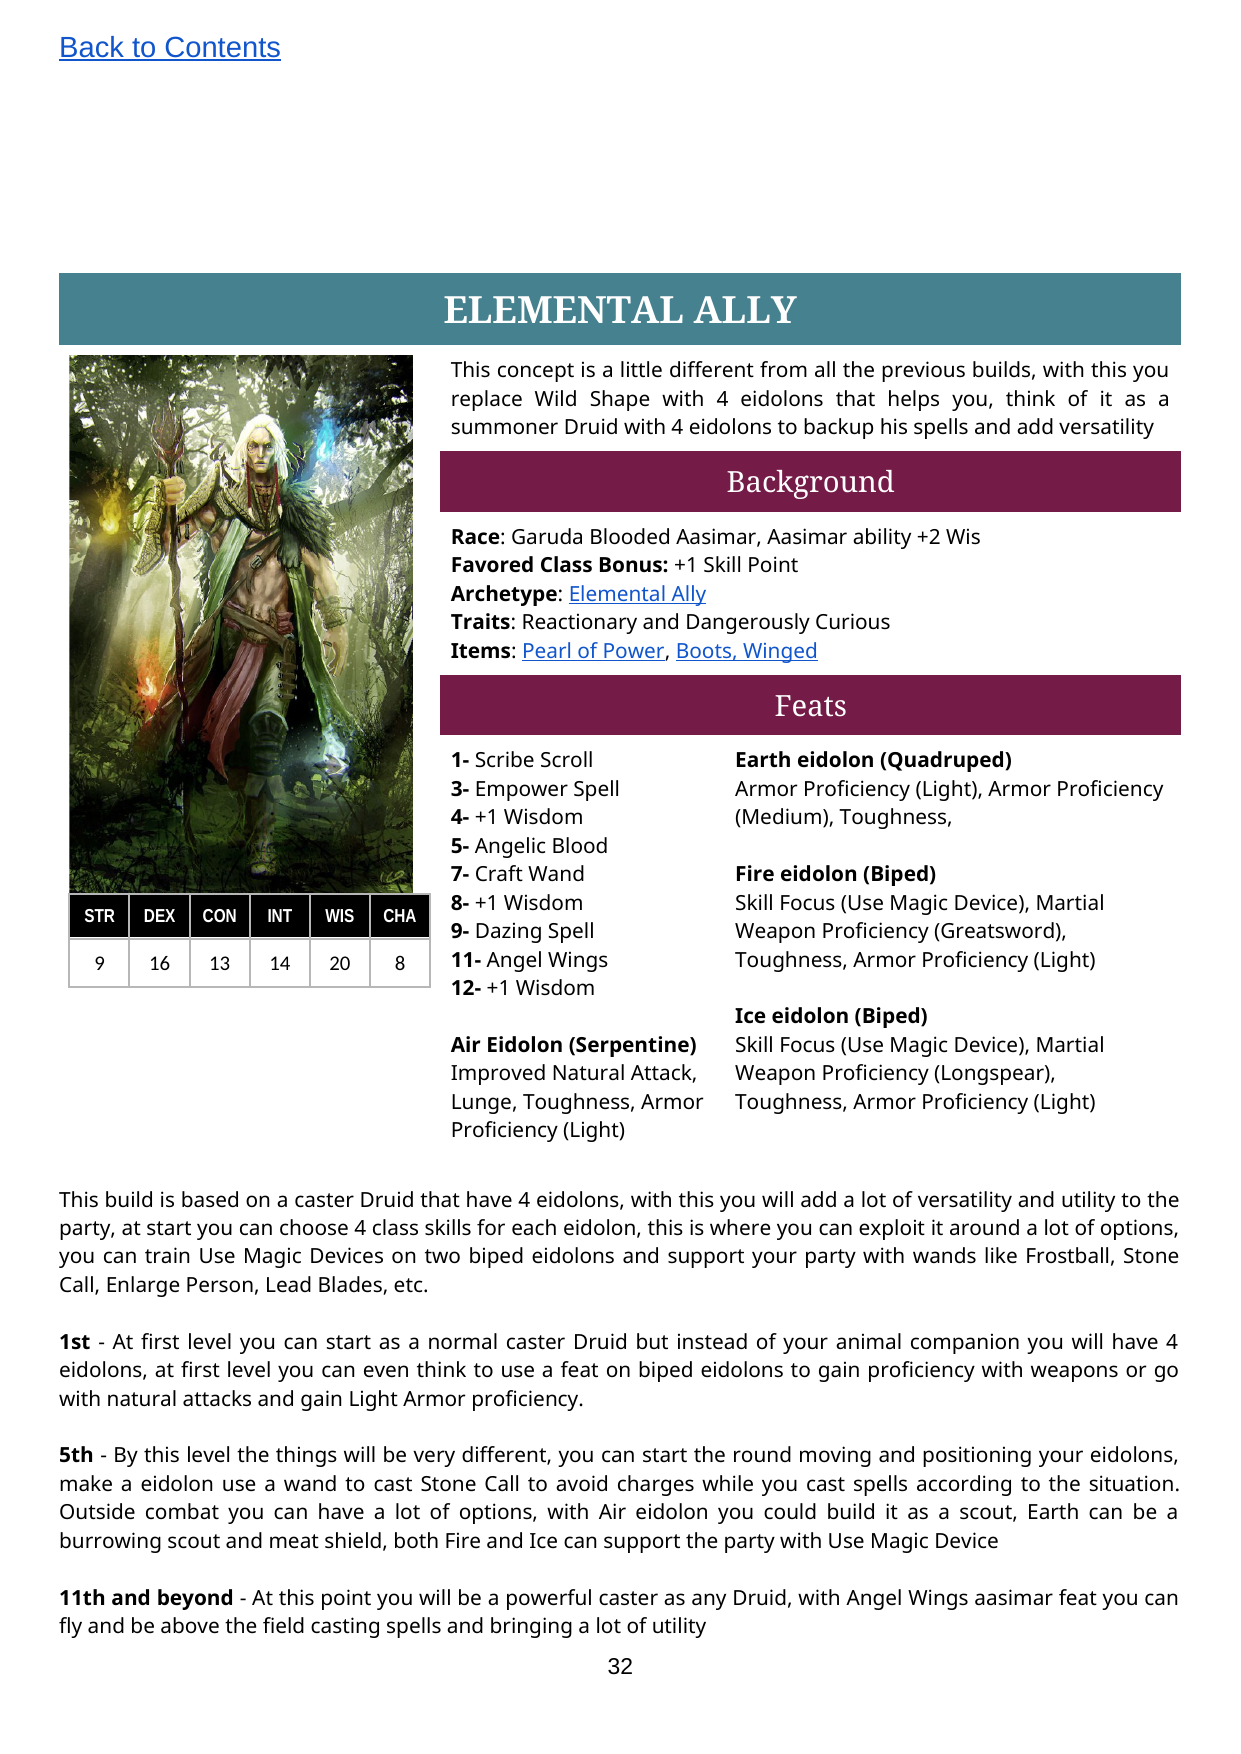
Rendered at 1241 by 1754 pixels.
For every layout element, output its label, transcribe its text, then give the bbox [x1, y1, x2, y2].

table_cell 20 [311, 940, 369, 986]
text This build is based on a caster Druid that have 4 eidolons, with this you will add a lot of versatility and utility to the party, at start you can choose 4 class skills for each eidolon, this is where you can exploit it around a lot of options, you can train Use Magic Devices on two biped eidolons and support your party with wands like Frostball, Stone Call, Enlarge Person, Lead Blades, etc. [59, 1185, 1181, 1298]
picture [69, 355, 413, 893]
table_header INT [251, 895, 309, 937]
table_cell Earth eidolon (Quadruped) Armor Proficiency (Light), Armor Proficiency (Medium), Toughness, Fire eidolon (Biped) Skill Focus (Use Magic Device), Martial Weapon Proficiency (Greatsword), Toughness, Armor Proficiency (Light) Ice eidolon (Biped) Skill Focus (Use Magic Device), Martial Weapon Proficiency (Longspear), Toughness, Armor Proficiency (Light) [725, 735, 1181, 1154]
table_cell 1- Scribe Scroll 3- Empower Spell 4- +1 Wisdom 5- Angelic Blood 7- Craft Wand 8- +1 Wisdom 9- Dazing Spell 11- Angel Wings 12- +1 Wisdom Air Eidolon (Serpentine) Improved Natural Attack, Lunge, Toughness, Armor Proficiency (Light) [440, 735, 724, 1154]
table_cell Race: Garuda Blooded Aasimar, Aasimar ability +2 Wis Favored Class Bonus: +1 Skill Point Archetype: Elemental Ally Traits: Reactionary and Dangerously Curious Items: Pearl of Power, Boots, Winged [440, 512, 1181, 675]
table_header CHA [371, 895, 429, 937]
table_header WIS [311, 895, 369, 937]
table_header ELEMENTAL ALLY [59, 273, 1181, 345]
table_cell 16 [130, 940, 189, 986]
table_cell 8 [371, 940, 429, 986]
text 5th - By this level the things will be very different, you can start the round moving and positioning your eidolons, make a eidolon use a wand to cast Stone Call to avoid charges while you cast spells according to the situation. Outside combat you can have a lot of options, with Air eidolon you could build it as a scout, Earth can be a burrowing scout and meat shield, both Fire and Ice can support the party with Use Magic Device [59, 1441, 1181, 1554]
table_cell 13 [191, 940, 249, 986]
table_cell Background [440, 451, 1181, 512]
text 11th and beyond - At this point you will be a powerful caster as any Druid, with Angel Wings aasimar feat you can fly and be above the field casting spells and bringing a lot of utility [59, 1583, 1181, 1640]
table_cell 14 [251, 940, 309, 986]
table_header CON [191, 895, 249, 937]
table_cell [59, 345, 440, 1154]
table_cell This concept is a little different from all the previous builds, with this you replace Wild Shape with 4 eidolons that helps you, think of it as a summoner Druid with 4 eidolons to backup his spells and add versatility [440, 345, 1181, 451]
table_cell Feats [440, 675, 1181, 735]
table_header STR [70, 895, 128, 937]
table_header DEX [130, 895, 189, 937]
text 1st - At first level you can start as a normal caster Druid but instead of your animal companion you will have 4 eidolons, at first level you can even think to use a feat on biped eidolons to gain proficiency with weapons or go with natural attacks and gain Light Armor proficiency. [59, 1327, 1181, 1412]
table_cell 9 [70, 940, 128, 986]
